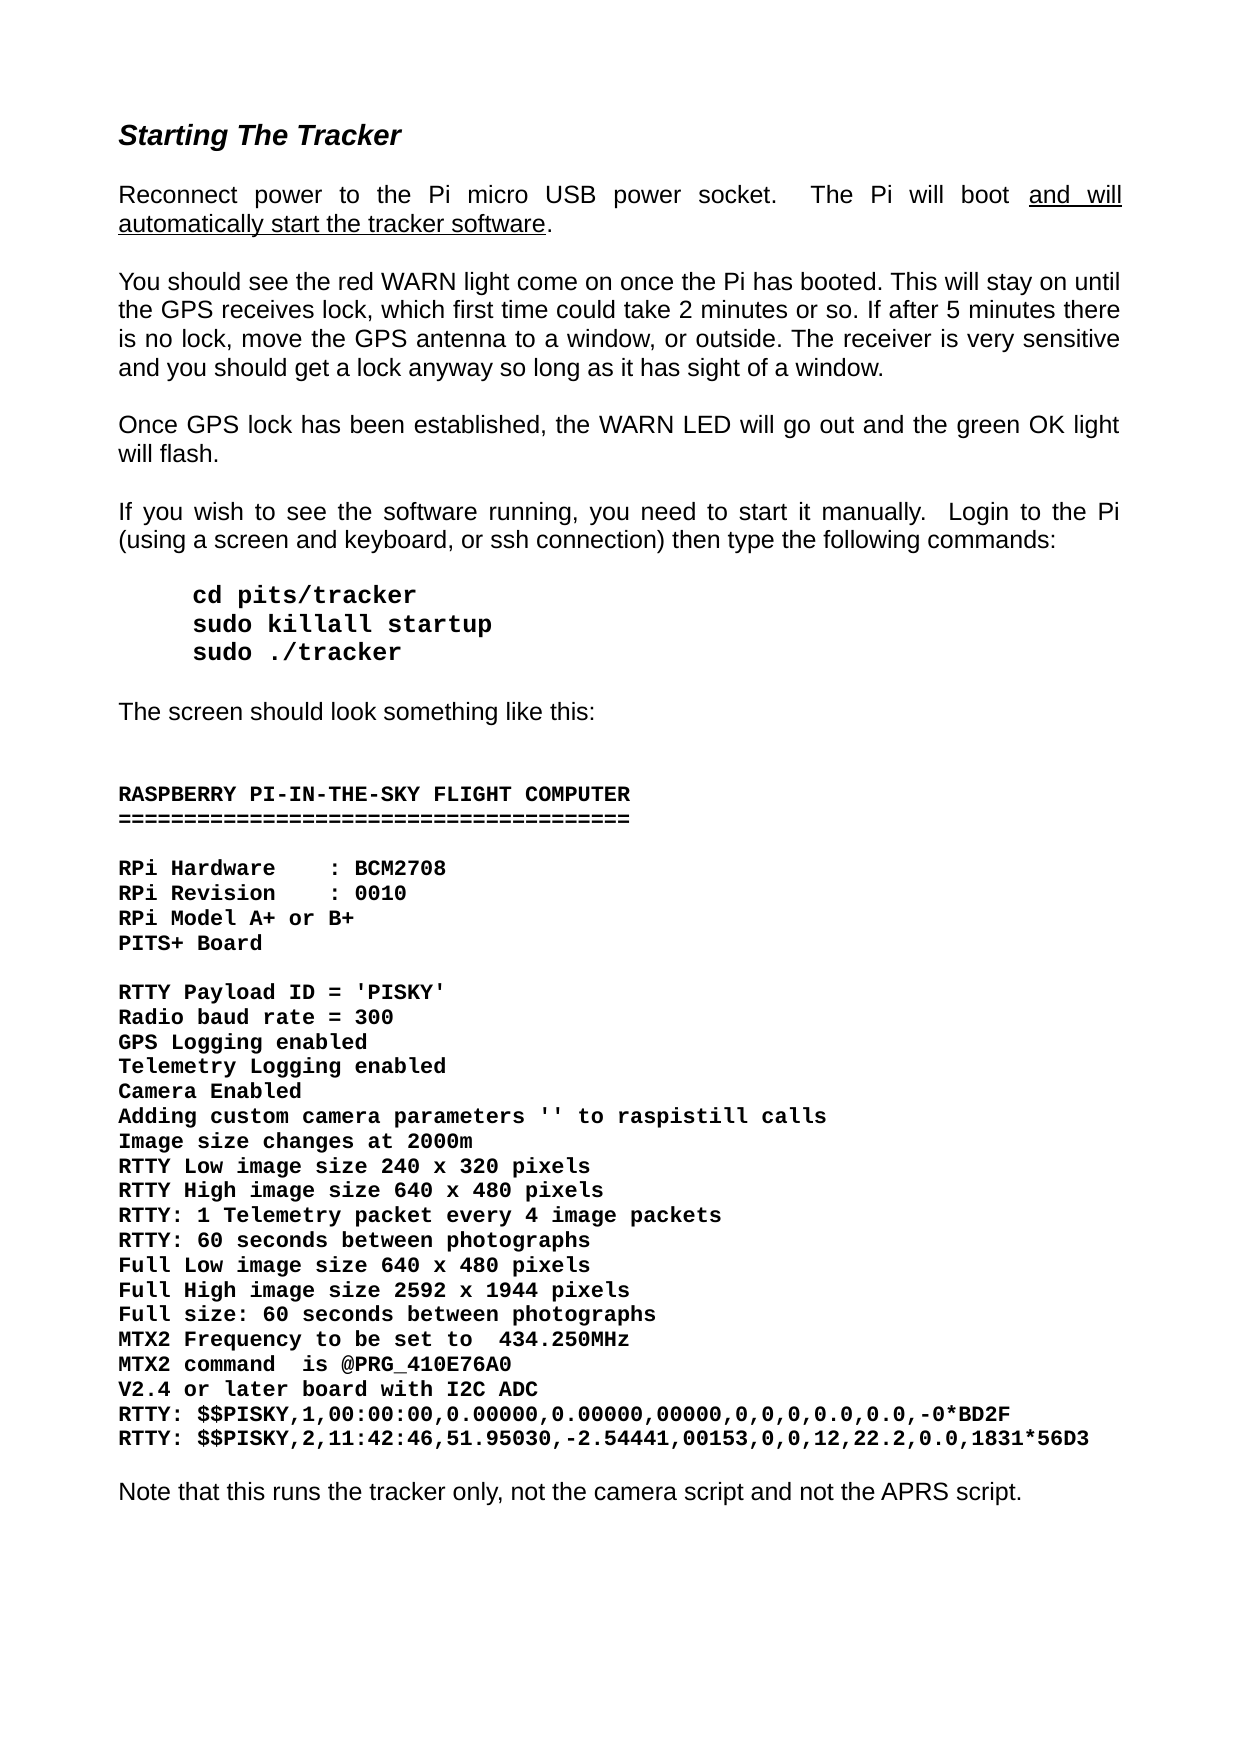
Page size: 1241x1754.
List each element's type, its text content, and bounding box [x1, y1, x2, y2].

text GPS Logging enabled [118, 1031, 1122, 1056]
text Full size: 60 seconds between photographs [118, 1303, 1122, 1328]
text sudo killall startup [192, 611, 1122, 639]
text RTTY: $$PISKY,1,00:00:00,0.00000,0.00000,00000,0,0,0,0.0,0.0,-0*BD2F [118, 1403, 1122, 1427]
text Telemetry Logging enabled [118, 1056, 1122, 1080]
subtitle Starting The Tracker [118, 118, 1122, 152]
text RTTY Low image size 240 x 320 pixels [118, 1155, 1122, 1179]
text RPi Model A+ or B+ [118, 907, 1122, 932]
text RTTY Payload ID = 'PISKY' [118, 981, 1122, 1006]
text RTTY: $$PISKY,2,11:42:46,51.95030,-2.54441,00153,0,0,12,22.2,0.0,1831*56D3 [118, 1427, 1122, 1452]
text Adding custom camera parameters '' to raspistill calls [118, 1105, 1122, 1130]
text Image size changes at 2000m [118, 1130, 1122, 1155]
text The screen should look something like this: [118, 697, 1122, 725]
text RASPBERRY PI-IN-THE-SKY FLIGHT COMPUTER [118, 783, 1122, 808]
text Camera Enabled [118, 1080, 1122, 1105]
text PITS+ Board [118, 932, 1122, 956]
text sudo ./tracker [192, 639, 1122, 668]
text RPi Revision : 0010 [118, 882, 1122, 907]
text You should see the red WARN light come on once the Pi has booted. This will stay on until the GPS receives lock, which first time could take 2 minutes or so. If after 5 minutes there is no lock, move the GPS antenna to a window, or outside. The receiver is very sensitive and you should get a lock anyway so long as it has sight of a window. [118, 267, 1122, 382]
text MTX2 Frequency to be set to 434.250MHz [118, 1328, 1122, 1353]
text MTX2 command is @PRG_410E76A0 [118, 1353, 1122, 1378]
text Once GPS lock has been established, the WARN LED will go out and the green OK light will flash. [118, 410, 1122, 468]
text Radio baud rate = 300 [118, 1006, 1122, 1031]
text ======================================= [118, 808, 1122, 832]
text If you wish to see the software running, you need to start it manually. Login to the Pi (using a screen and keyboard, or ssh connection) then type the following commands: [118, 497, 1122, 554]
text RPi Hardware : BCM2708 [118, 857, 1122, 882]
text cd pits/tracker [192, 583, 1122, 611]
text Full High image size 2592 x 1944 pixels [118, 1279, 1122, 1303]
text V2.4 or later board with I2C ADC [118, 1378, 1122, 1403]
text RTTY High image size 640 x 480 pixels [118, 1179, 1122, 1204]
text RTTY: 1 Telemetry packet every 4 image packets [118, 1204, 1122, 1229]
text Full Low image size 640 x 480 pixels [118, 1254, 1122, 1279]
text Note that this runs the tracker only, not the camera script and not the APRS script. [118, 1477, 1122, 1506]
text RTTY: 60 seconds between photographs [118, 1229, 1122, 1254]
text Reconnect power to the Pi micro USB power socket. The Pi will boot and will automatically start the tracker software. [118, 180, 1122, 238]
